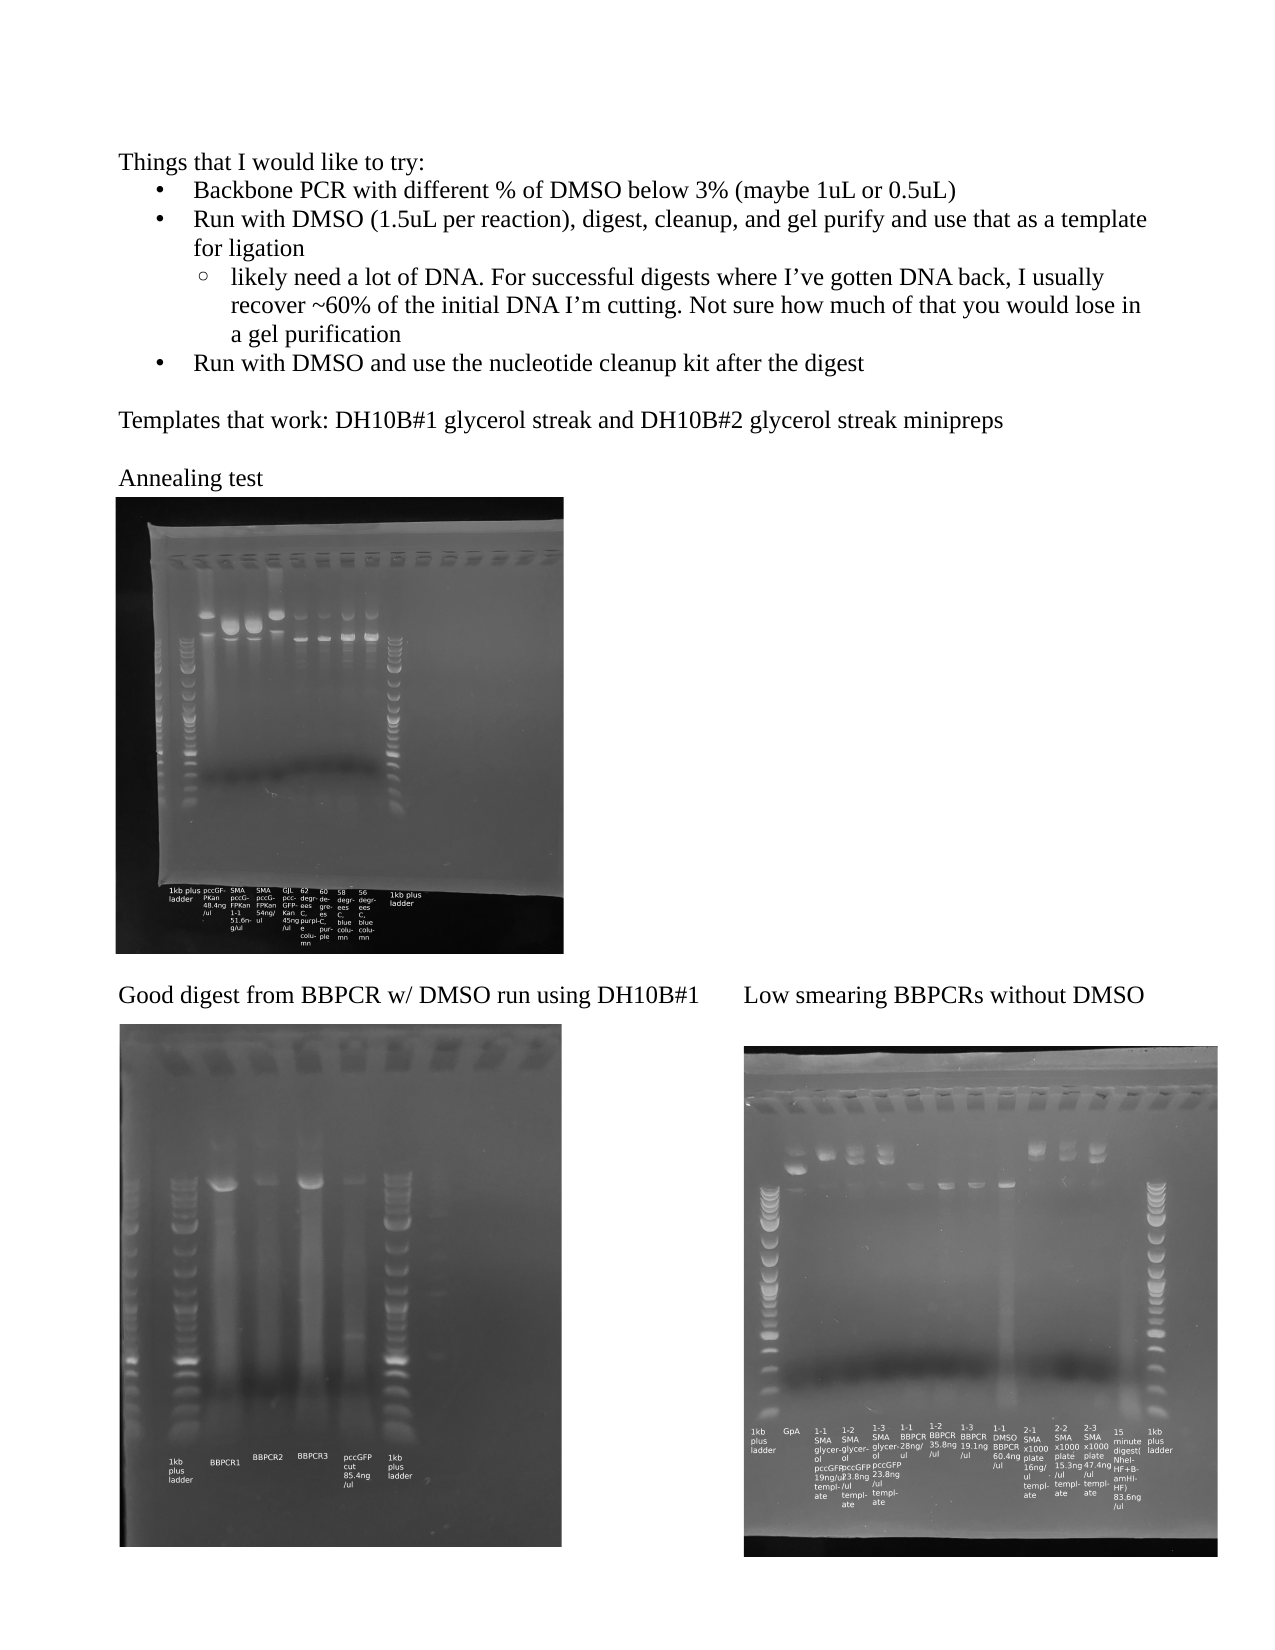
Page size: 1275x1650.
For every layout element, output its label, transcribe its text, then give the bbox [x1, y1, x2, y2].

text Annealing test [118, 463, 1157, 492]
list Backbone PCR with different % of DMSO below 3% (maybe 1uL or 0.5uL) [156, 176, 1157, 204]
list Run with DMSO and use the nucleotide cleanup kit after the digest [156, 348, 1157, 377]
text Good digest from BBPCR w/ DMSO run using DH10B#1 Low smearing BBPCRs without DMSO [118, 981, 1157, 1009]
picture [115, 497, 564, 954]
picture [743, 1046, 1218, 1557]
text Things that I would like to try: [118, 147, 1157, 176]
text Templates that work: DH10B#1 glycerol streak and DH10B#2 glycerol streak minipreps [118, 406, 1157, 434]
list likely need a lot of DNA. For successful digests where I’ve gotten DNA back, I usually recover ~60% of the initial DNA I’m cutting. Not sure how much of that you would lose in a gel purification [193, 262, 1157, 348]
list Run with DMSO (1.5uL per reaction), digest, cleanup, and gel purify and use that as a template for ligation [156, 204, 1157, 262]
picture [119, 1024, 562, 1547]
